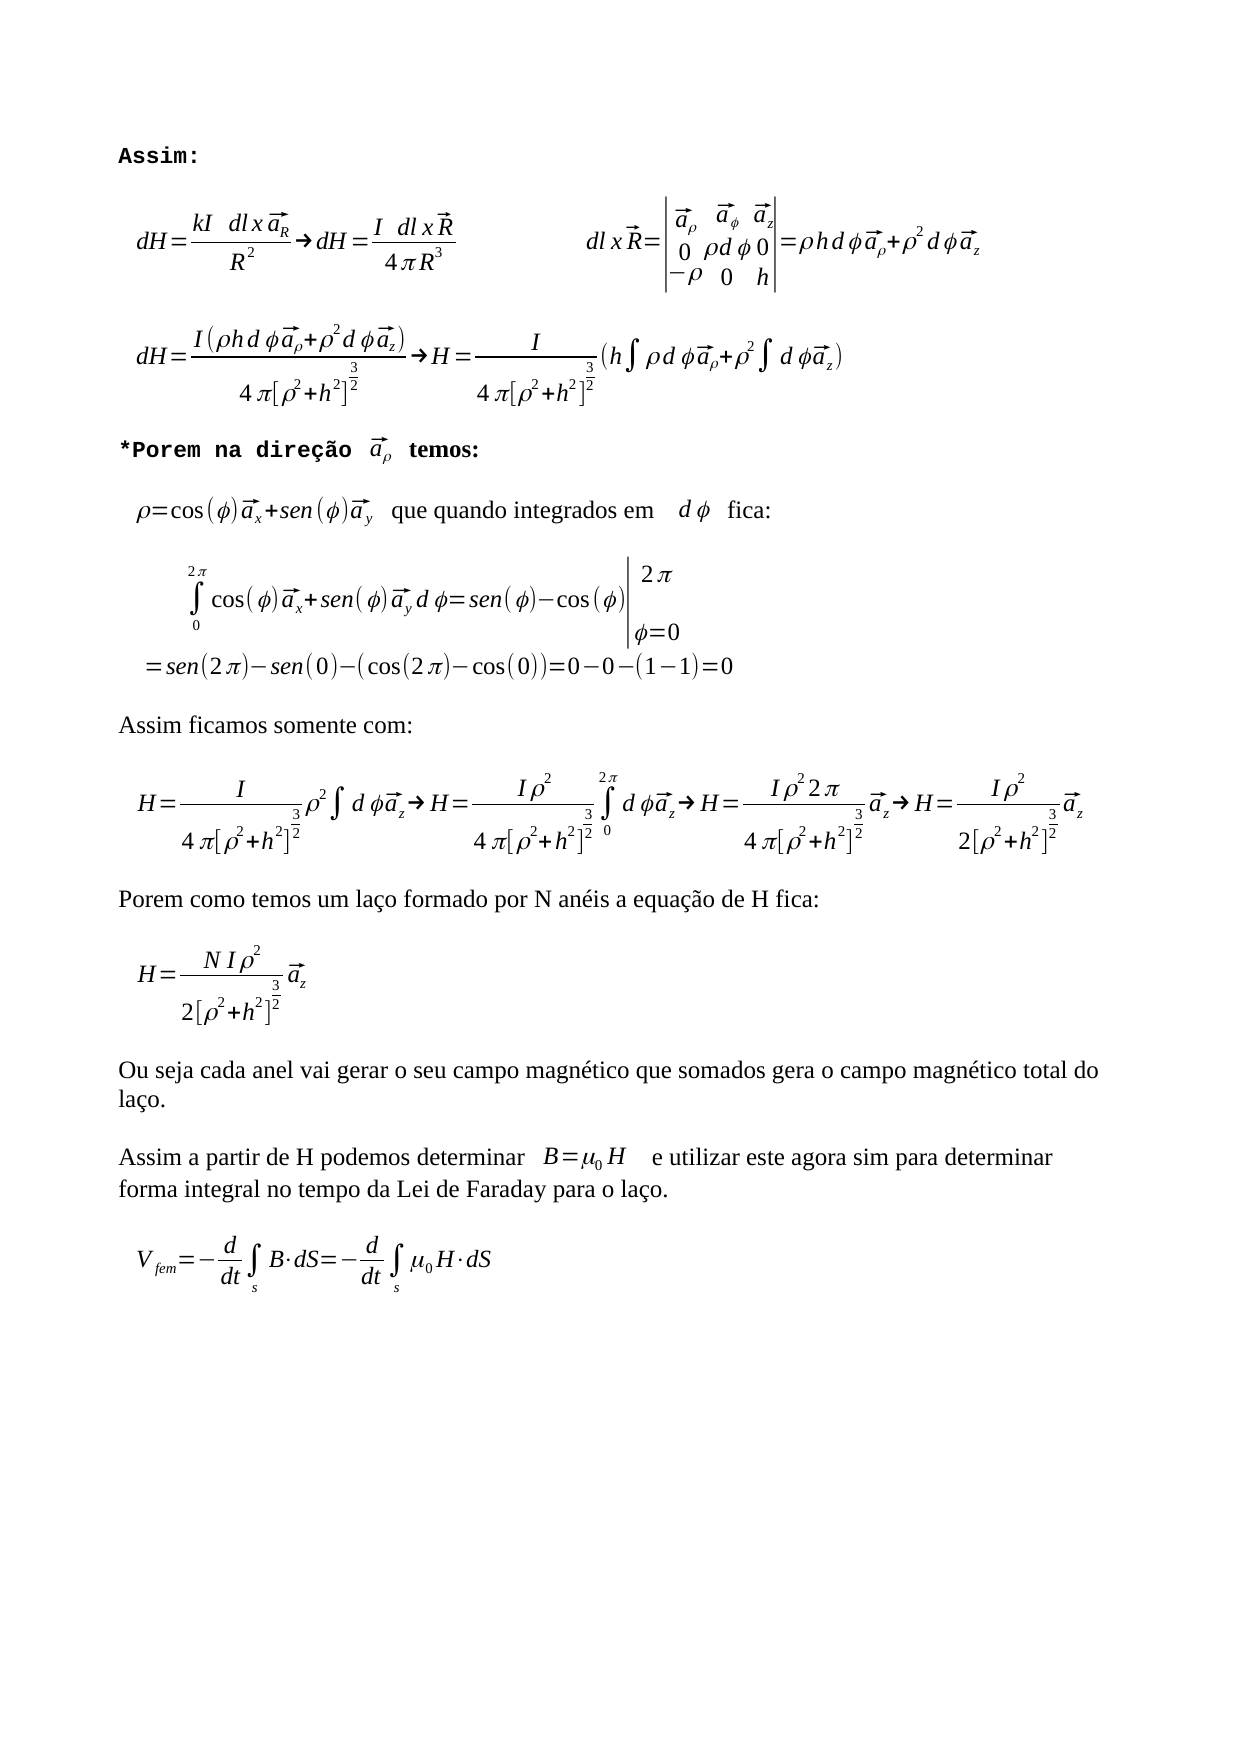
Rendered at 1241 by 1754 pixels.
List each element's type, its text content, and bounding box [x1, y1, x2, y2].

text *Porem na direçãotemos: [118, 434, 1122, 466]
text Ou seja cada anel vai gerar o seu campo magnético que somados gera o campo magnético total do laço. [118, 1055, 1122, 1113]
text Assim a partir de H podemos determinar e utilizar este agora sim para determinar forma integral no tempo da Lei de Faraday para o laço. [118, 1142, 1122, 1203]
text Porem como temos um laço formado por N anéis a equação de H fica: [118, 884, 1122, 913]
text que quando integrados em fica: [118, 495, 1122, 527]
text Assim ficamos somente com: [118, 711, 1122, 739]
text Assim: [118, 144, 1122, 170]
